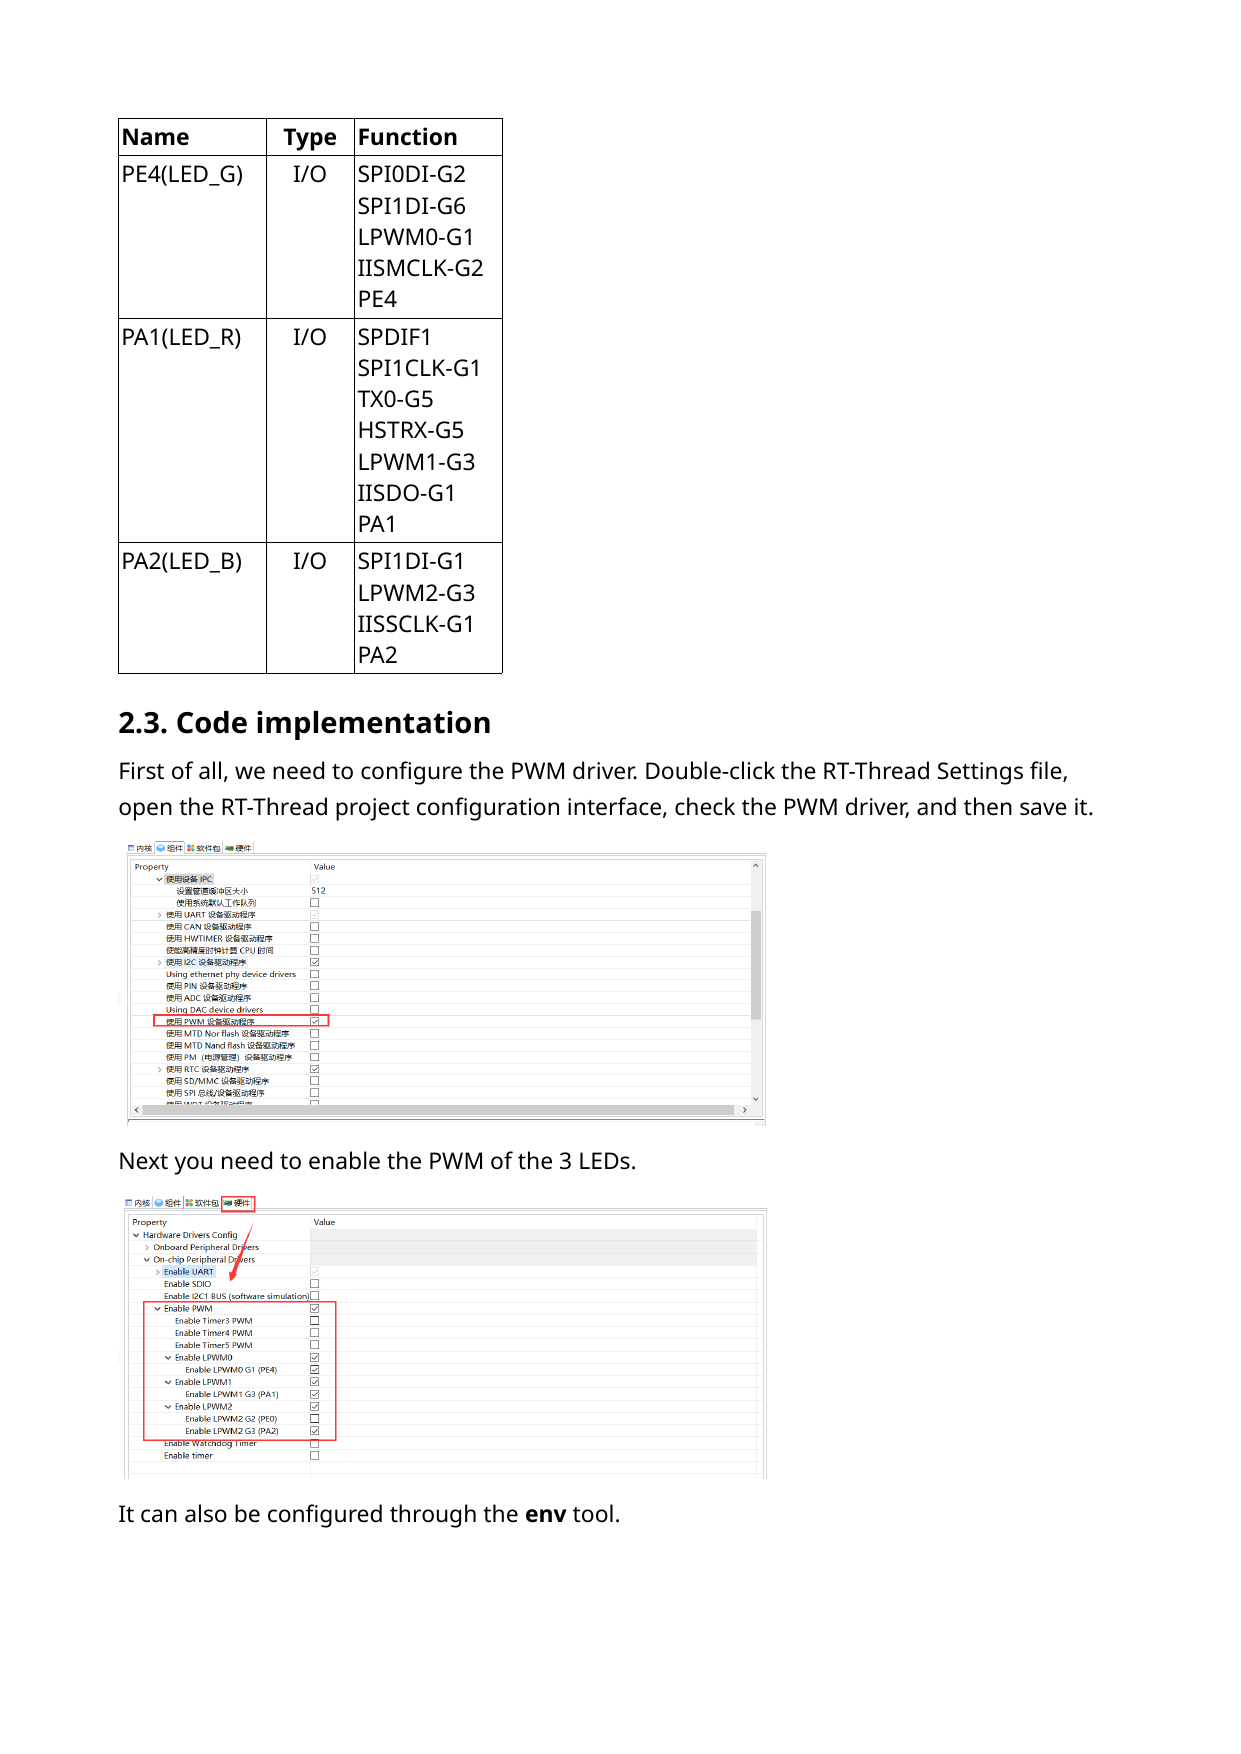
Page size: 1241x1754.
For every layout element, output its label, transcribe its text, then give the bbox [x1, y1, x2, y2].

picture [118, 1195, 768, 1479]
table_header Type [267, 119, 354, 155]
text Next you need to enable the PWM of the 3 LEDs. [118, 1145, 1122, 1176]
table_cell PA1(LED_R) [119, 319, 266, 542]
table_cell SPI0DI-G2 SPI1DI-G6 LPWM0-G1 IISMCLK-G2 PE4 [355, 156, 502, 317]
table_cell SPI1DI-G1 LPWM2-G3 IISSCLK-G1 PA2 [355, 543, 502, 673]
table_header Function [355, 119, 502, 155]
table_cell PE4(LED_G) [119, 156, 266, 317]
table_cell PA2(LED_B) [119, 543, 266, 673]
text It can also be configured through the env tool. [118, 1498, 1122, 1529]
subtitle 2.3. Code implementation [118, 703, 1122, 742]
table_header Name [119, 119, 266, 155]
picture [118, 841, 768, 1126]
table_cell SPDIF1 SPI1CLK-G1 TX0-G5 HSTRX-G5 LPWM1-G3 IISDO-G1 PA1 [355, 319, 502, 542]
table_cell I/O [267, 543, 354, 673]
table_cell I/O [267, 156, 354, 317]
table_cell I/O [267, 319, 354, 542]
text First of all, we need to configure the PWM driver. Double-click the RT-Thread Settings file, open the RT-Thread project configuration interface, check the PWM driver, and then save it. [118, 755, 1122, 822]
